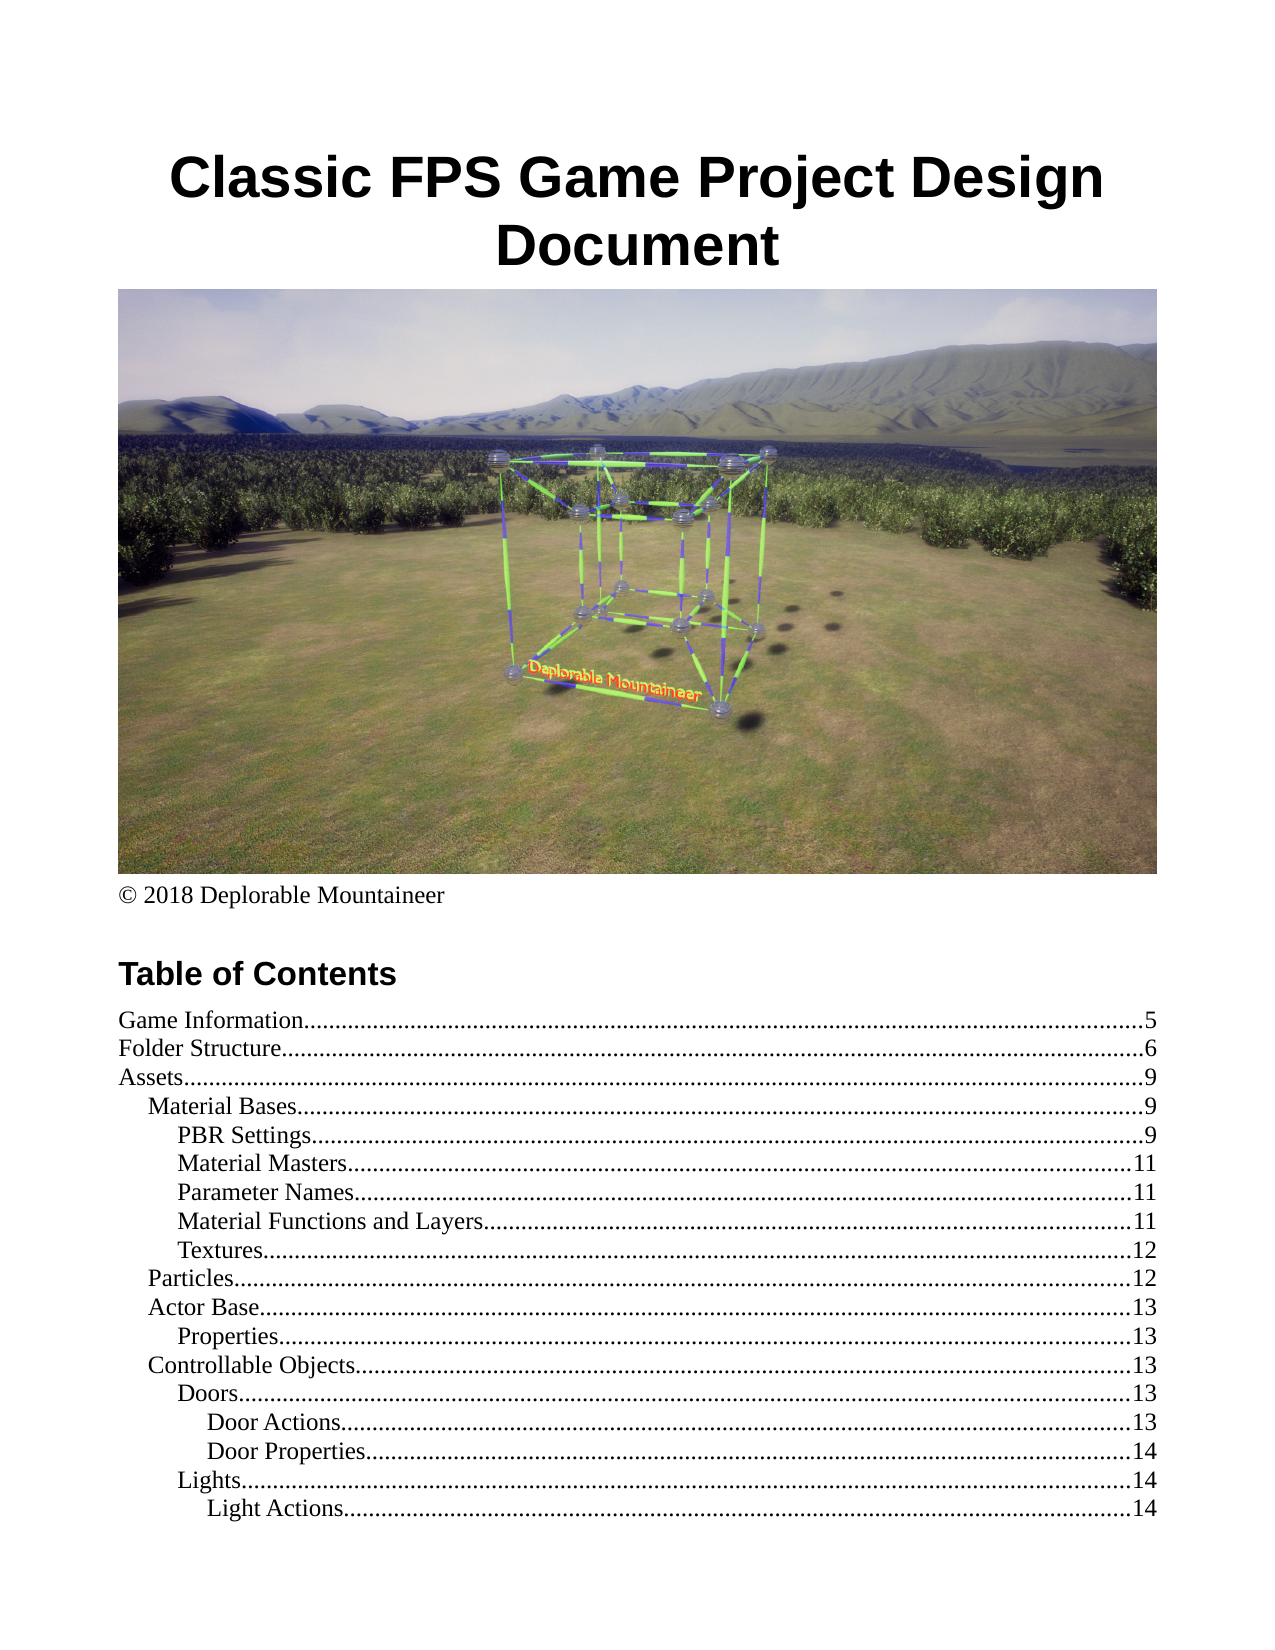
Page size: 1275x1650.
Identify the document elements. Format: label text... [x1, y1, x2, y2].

title Classic FPS Game Project Design Document [118, 143, 1157, 277]
text Material Bases 9 [148, 1091, 1157, 1120]
subtitle Table of Contents [118, 954, 1157, 992]
text Light Actions 14 [207, 1493, 1157, 1522]
text Particles 12 [148, 1263, 1157, 1292]
text Door Properties 14 [207, 1436, 1157, 1465]
text Door Actions 13 [207, 1407, 1157, 1436]
text Parameter Names 11 [177, 1177, 1157, 1206]
text Lights 14 [177, 1465, 1157, 1493]
text PBR Settings 9 [177, 1120, 1157, 1148]
text Properties 13 [177, 1321, 1157, 1350]
text Textures 12 [177, 1235, 1157, 1263]
text Actor Base 13 [148, 1292, 1157, 1321]
text Doors 13 [177, 1378, 1157, 1407]
text © 2018 Deplorable Mountaineer [118, 874, 1157, 908]
text Game Information 5 [118, 1005, 1157, 1033]
text Material Functions and Layers 11 [177, 1206, 1157, 1235]
text Folder Structure 6 [118, 1033, 1157, 1062]
picture [118, 289, 1157, 874]
text Material Masters 11 [177, 1148, 1157, 1177]
text Assets 9 [118, 1062, 1157, 1091]
text Controllable Objects 13 [148, 1350, 1157, 1378]
